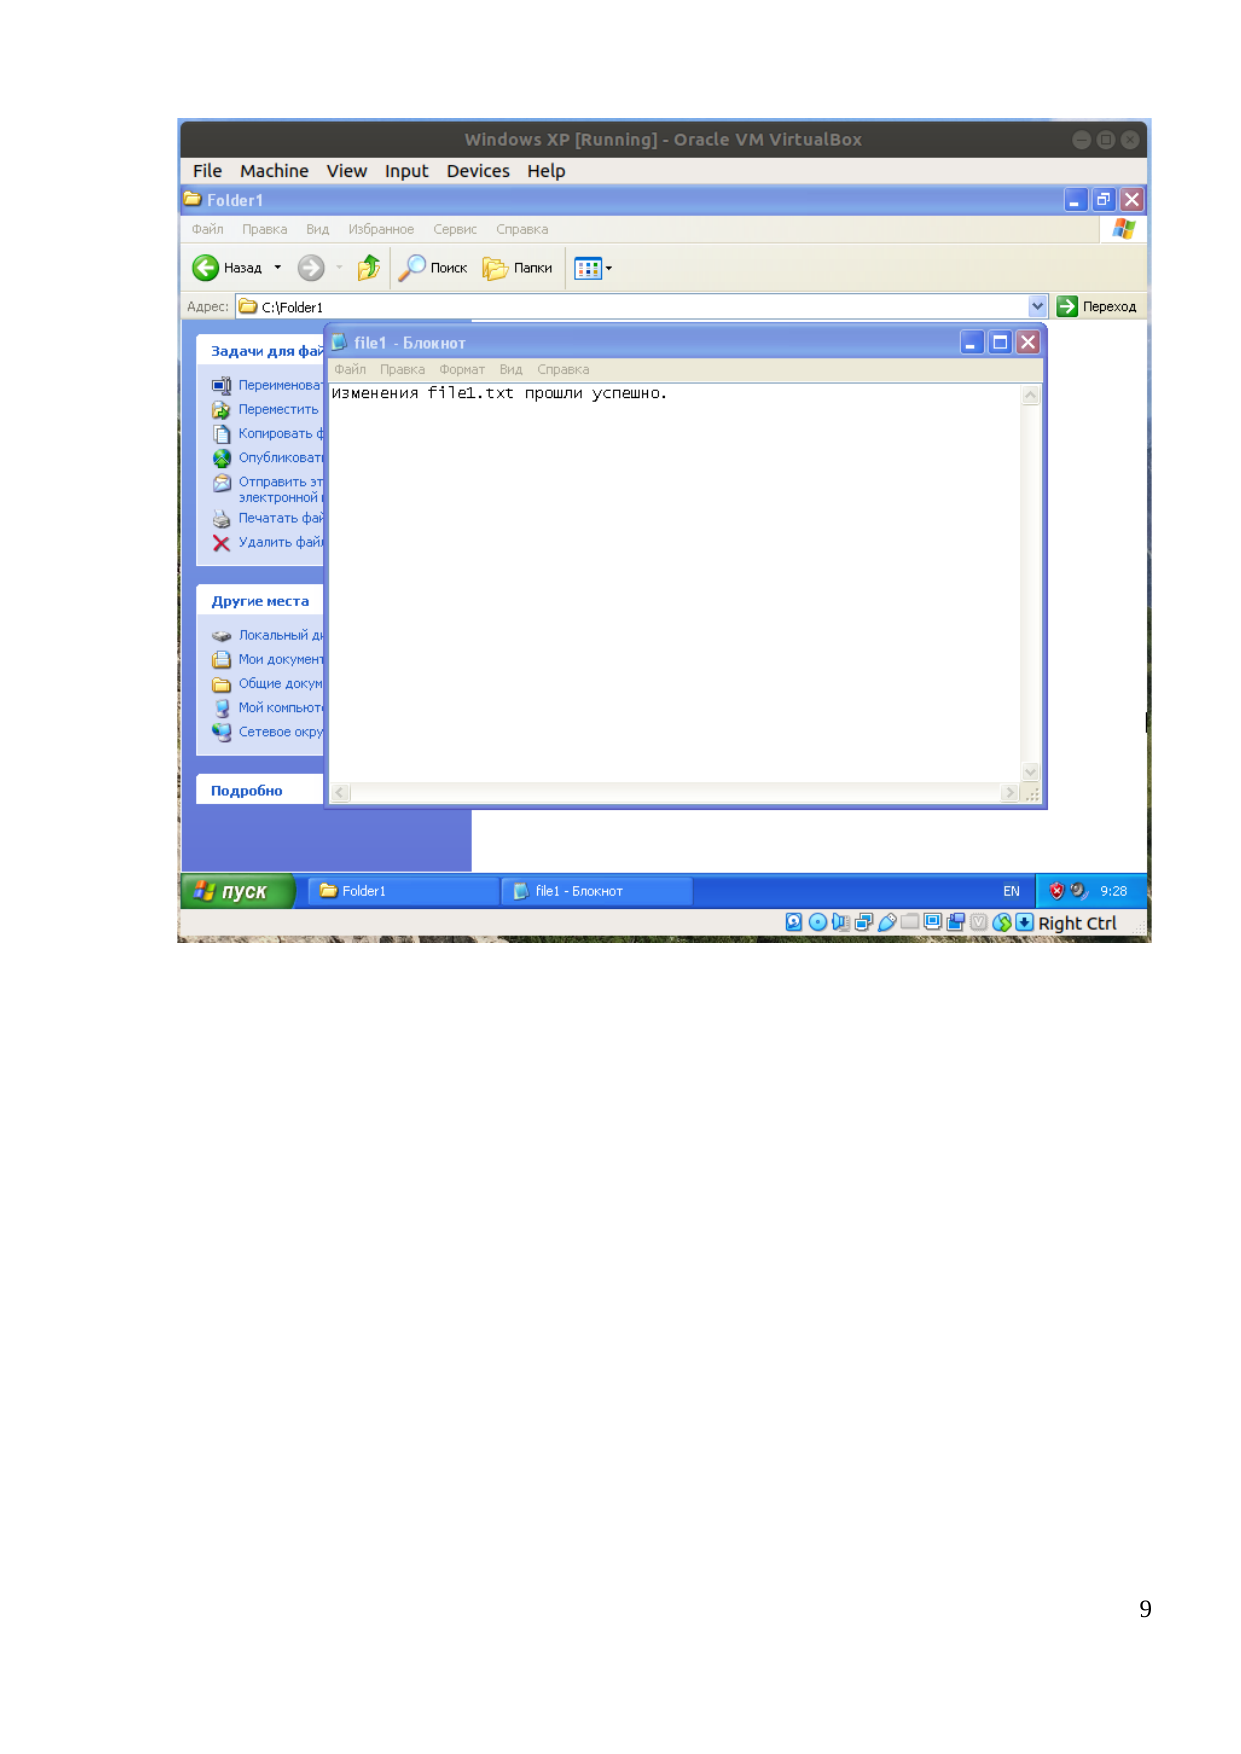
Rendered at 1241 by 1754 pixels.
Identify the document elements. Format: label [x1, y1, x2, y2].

picture [177, 118, 1152, 943]
